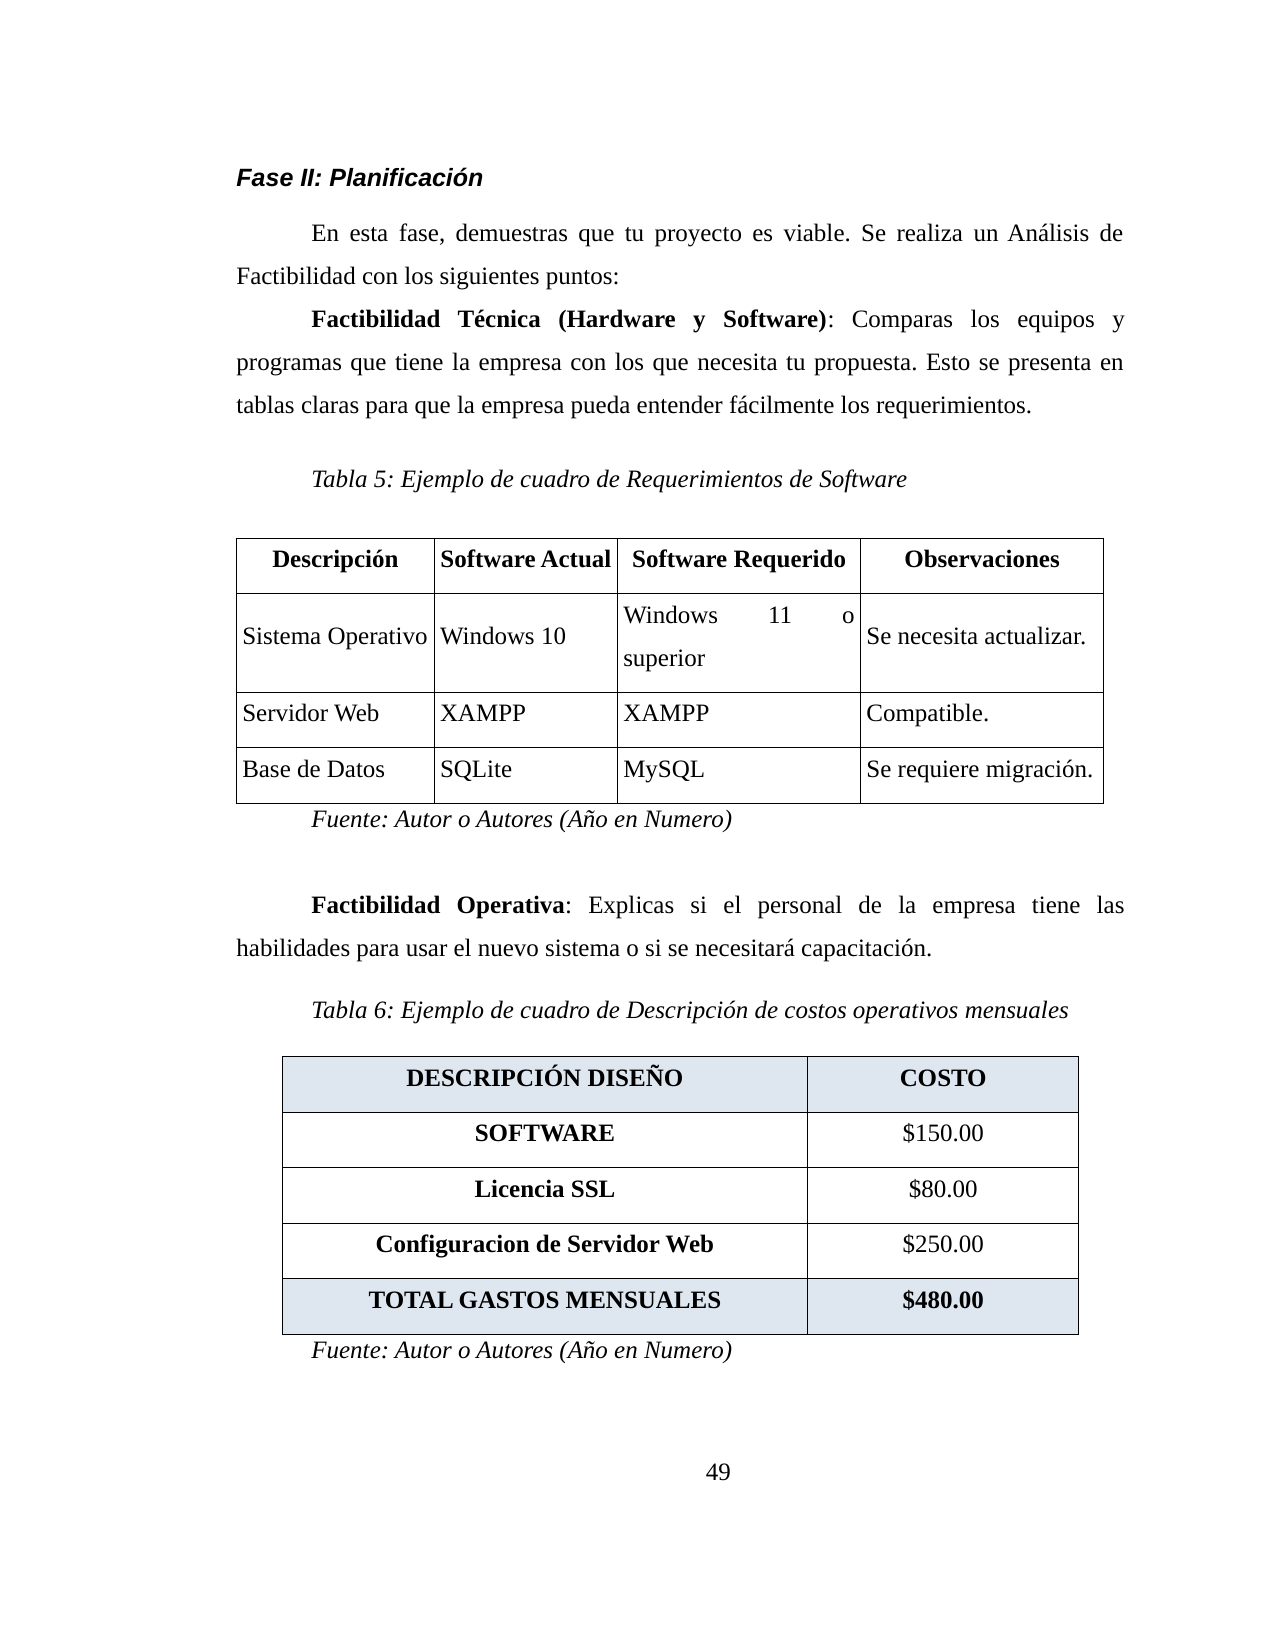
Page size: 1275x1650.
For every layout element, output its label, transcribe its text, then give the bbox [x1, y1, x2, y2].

table_cell $480.00 [808, 1279, 1078, 1334]
table_cell Compatible. [861, 693, 1103, 747]
table_cell $80.00 [808, 1168, 1078, 1223]
table_header COSTO [808, 1057, 1078, 1112]
text Tabla 5: Ejemplo de cuadro de Requerimientos de Software [236, 464, 1125, 493]
table_cell Servidor Web [237, 693, 434, 747]
table_cell SQLite [435, 748, 617, 803]
table_header Descripción [237, 539, 434, 593]
table_cell XAMPP [618, 693, 860, 747]
table_cell Configuracion de Servidor Web [283, 1224, 807, 1278]
table_header DESCRIPCIÓN DISEÑO [283, 1057, 807, 1112]
table_cell Se requiere migración. [861, 748, 1103, 803]
text Fuente: Autor o Autores (Año en Numero) [236, 1335, 1125, 1364]
text Factibilidad Técnica (Hardware y Software): Comparas los equipos y programas que tiene la empresa con los que necesita tu propuesta. Esto se presenta en tablas claras para que la empresa pueda entender fácilmente los requerimientos. [236, 304, 1125, 419]
text Factibilidad Operativa: Explicas si el personal de la empresa tiene las habilidades para usar el nuevo sistema o si se necesitará capacitación. [236, 890, 1125, 962]
text En esta fase, demuestras que tu proyecto es viable. Se realiza un Análisis de Factibilidad con los siguientes puntos: [236, 218, 1125, 290]
table_cell SOFTWARE [283, 1113, 807, 1167]
table_cell $250.00 [808, 1224, 1078, 1278]
table_cell Se necesita actualizar. [861, 594, 1103, 692]
table_cell TOTAL GASTOS MENSUALES [283, 1279, 807, 1334]
table_cell Sistema Operativo [237, 594, 434, 692]
table_header Software Actual [435, 539, 617, 593]
text Fuente: Autor o Autores (Año en Numero) [236, 804, 1125, 832]
table_cell XAMPP [435, 693, 617, 747]
table_cell Base de Datos [237, 748, 434, 803]
subtitle Fase II: Planificación [236, 162, 1125, 191]
table_header Observaciones [861, 539, 1103, 593]
table_cell $150.00 [808, 1113, 1078, 1167]
table_cell Windows 11 o superior [618, 594, 860, 692]
text Tabla 6: Ejemplo de cuadro de Descripción de costos operativos mensuales [236, 995, 1125, 1023]
table_cell Licencia SSL [283, 1168, 807, 1223]
table_header Software Requerido [618, 539, 860, 593]
table_cell MySQL [618, 748, 860, 803]
table_cell Windows 10 [435, 594, 617, 692]
